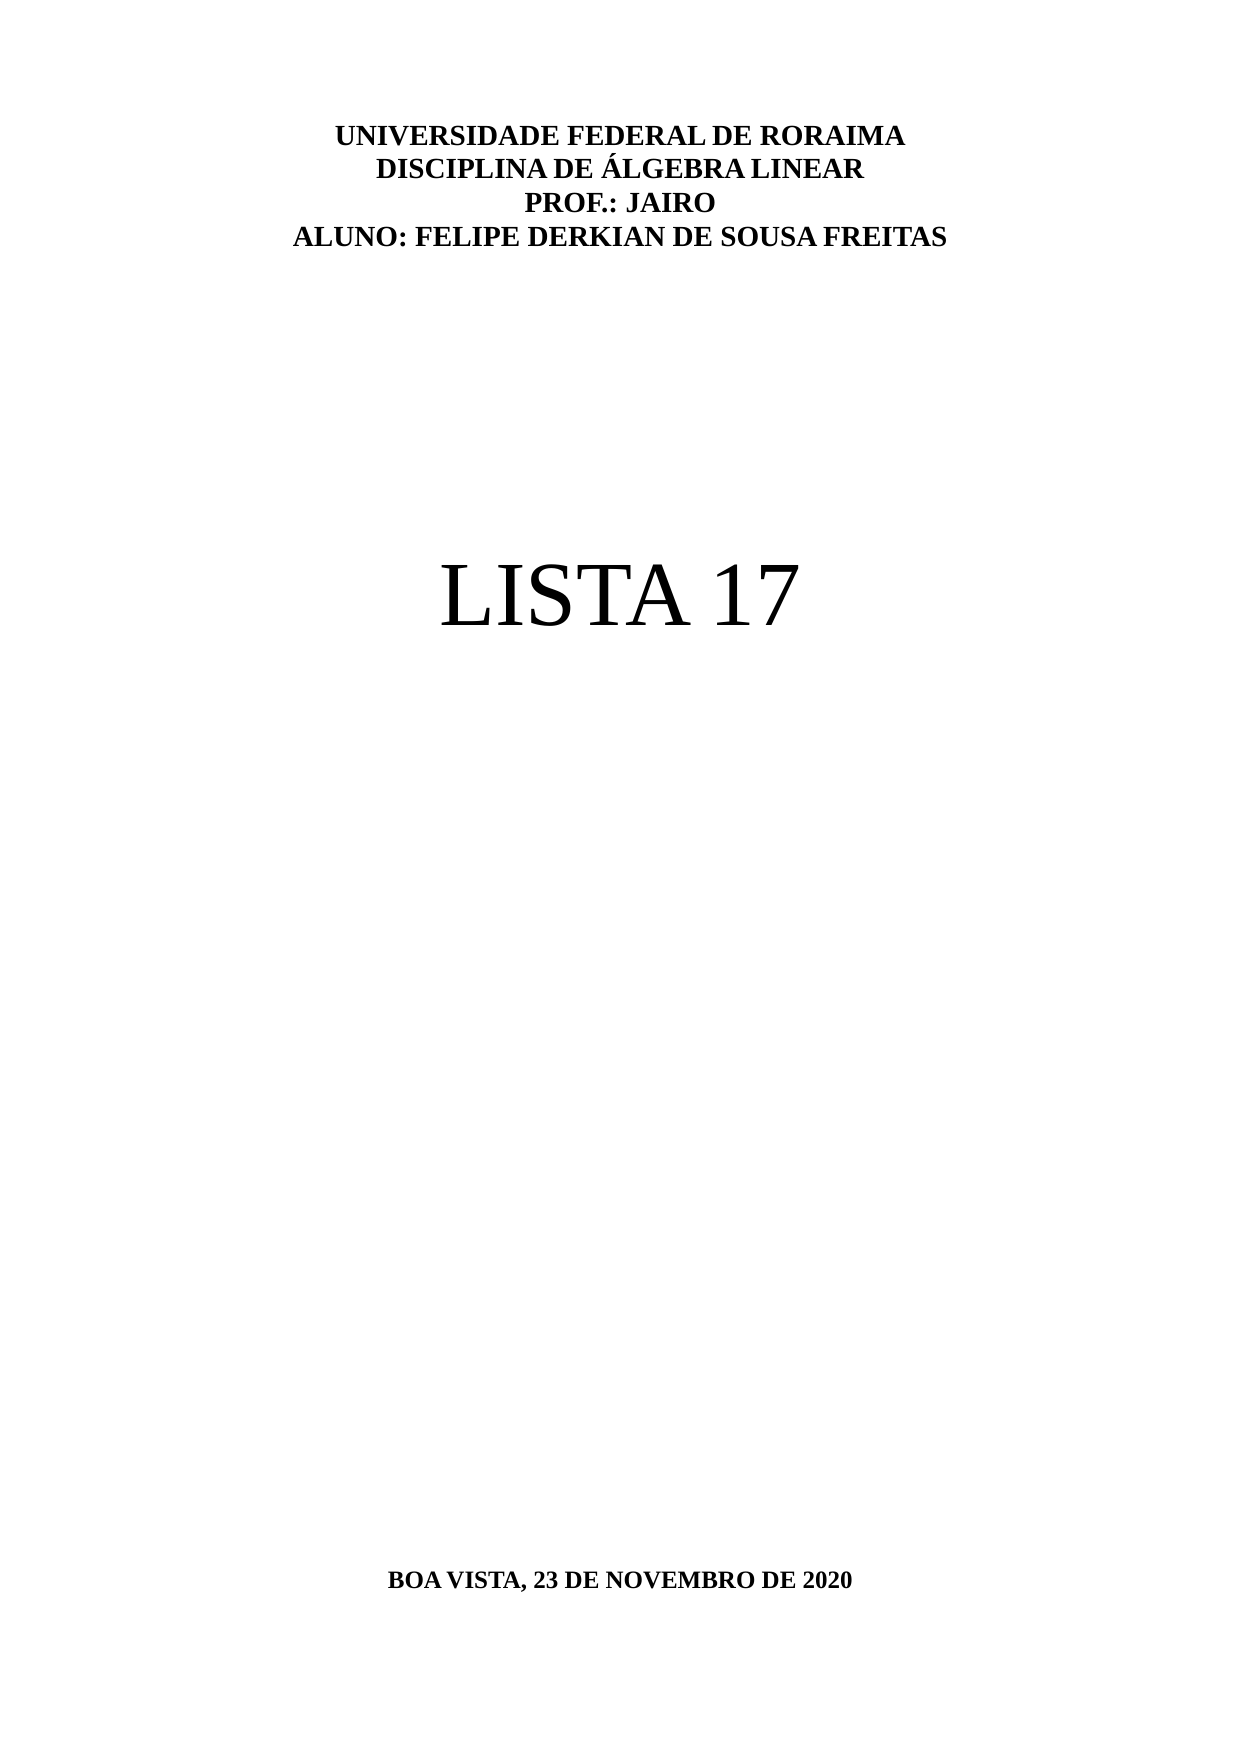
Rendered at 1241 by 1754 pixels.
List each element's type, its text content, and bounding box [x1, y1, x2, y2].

text DISCIPLINA DE ÁLGEBRA LINEAR [118, 152, 1122, 185]
text BOA VISTA, 23 DE NOVEMBRO DE 2020 [118, 1565, 1122, 1594]
text LISTA 17 [118, 540, 1122, 645]
text ALUNO: FELIPE DERKIAN DE SOUSA FREITAS [118, 219, 1122, 252]
text UNIVERSIDADE FEDERAL DE RORAIMA [118, 118, 1122, 152]
text PROF.: JAIRO [118, 185, 1122, 219]
